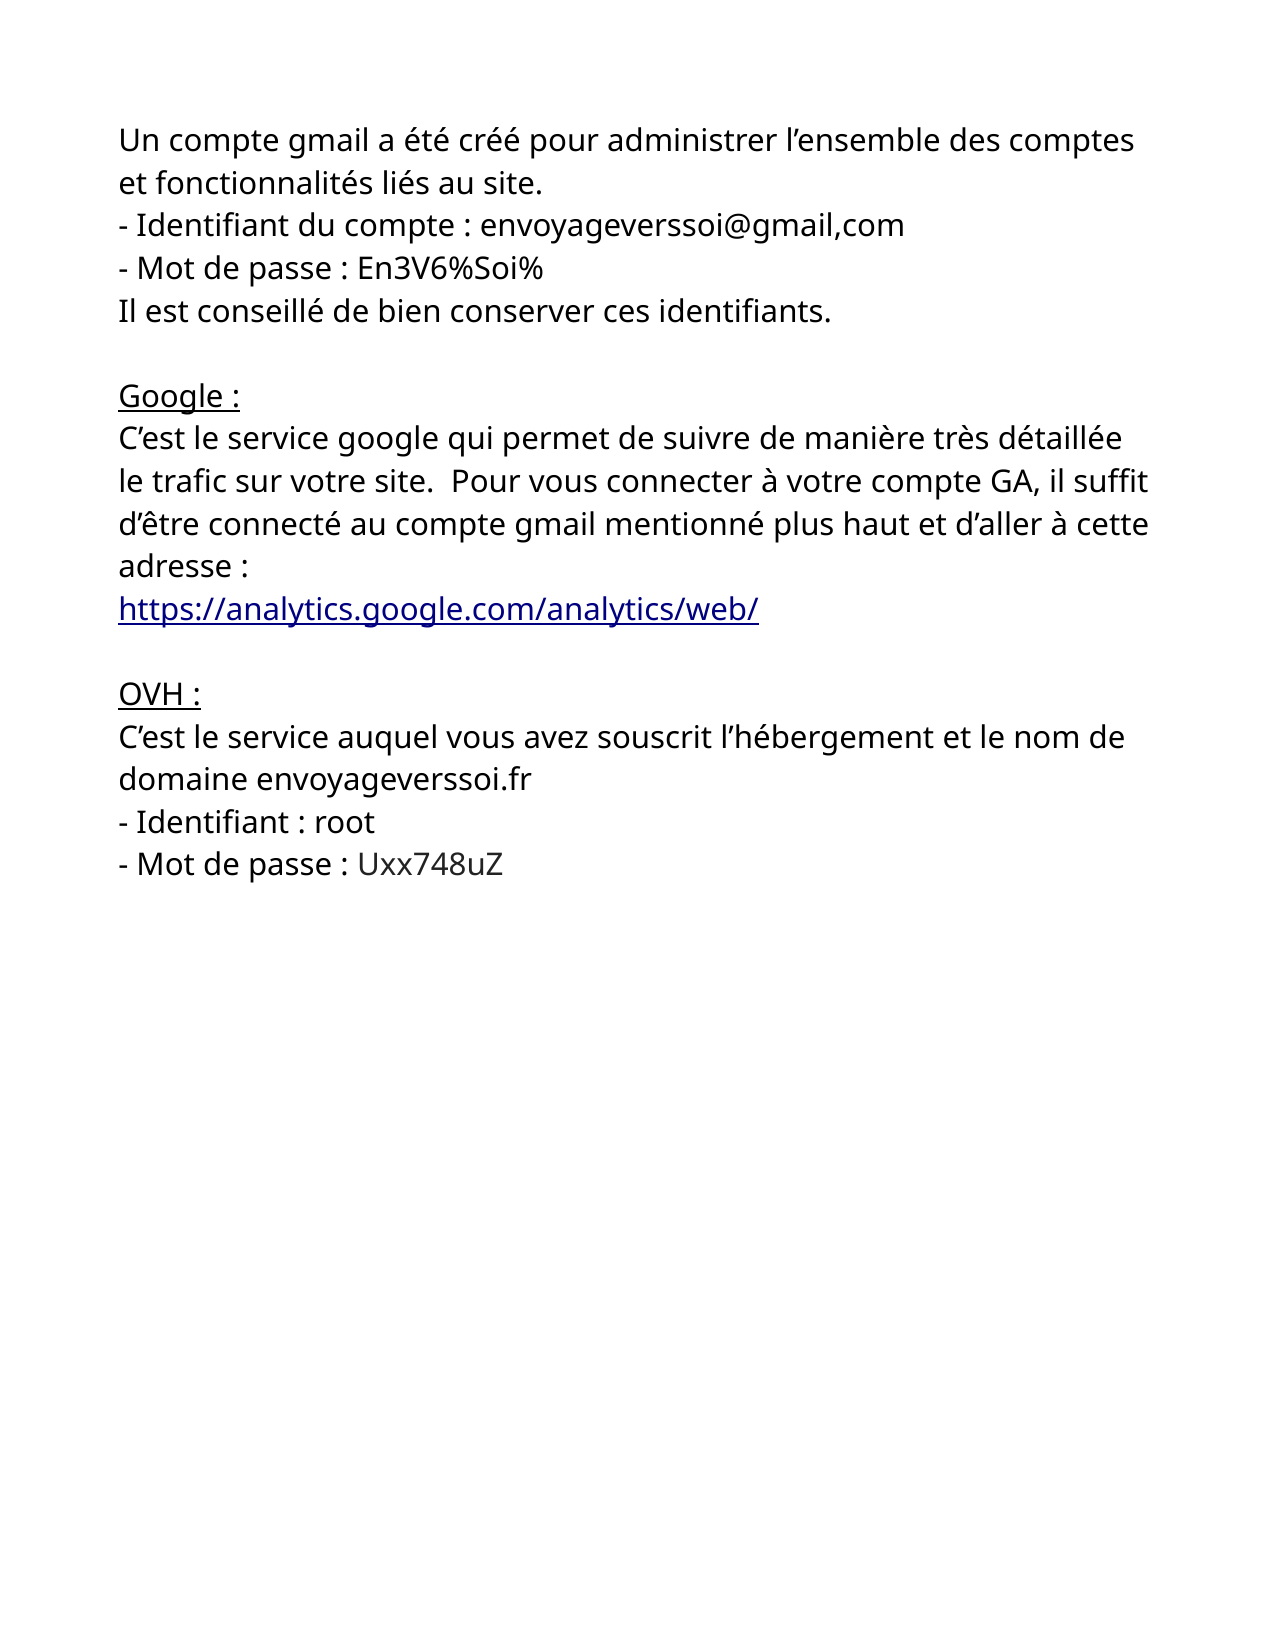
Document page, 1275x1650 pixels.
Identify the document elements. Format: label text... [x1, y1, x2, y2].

text OVH : [118, 672, 1157, 714]
text https://analytics.google.com/analytics/web/ [118, 587, 1157, 629]
text - Identifiant : root [118, 800, 1157, 842]
text Un compte gmail a été créé pour administrer l’ensemble des comptes et fonctionnalités liés au site. [118, 118, 1157, 203]
text - Mot de passe : En3V6%Soi% [118, 246, 1157, 288]
text Google : [118, 374, 1157, 416]
text C’est le service auquel vous avez souscrit l’hébergement et le nom de domaine envoyageverssoi.fr [118, 714, 1157, 800]
text - Identifiant du compte : envoyageverssoi@gmail,com [118, 203, 1157, 246]
text Il est conseillé de bien conserver ces identifiants. [118, 288, 1157, 331]
text C’est le service google qui permet de suivre de manière très détaillée le trafic sur votre site. Pour vous connecter à votre compte GA, il suffit d’être connecté au compte gmail mentionné plus haut et d’aller à cette adresse : [118, 416, 1157, 587]
text - Mot de passe : Uxx748uZ [118, 842, 1157, 885]
